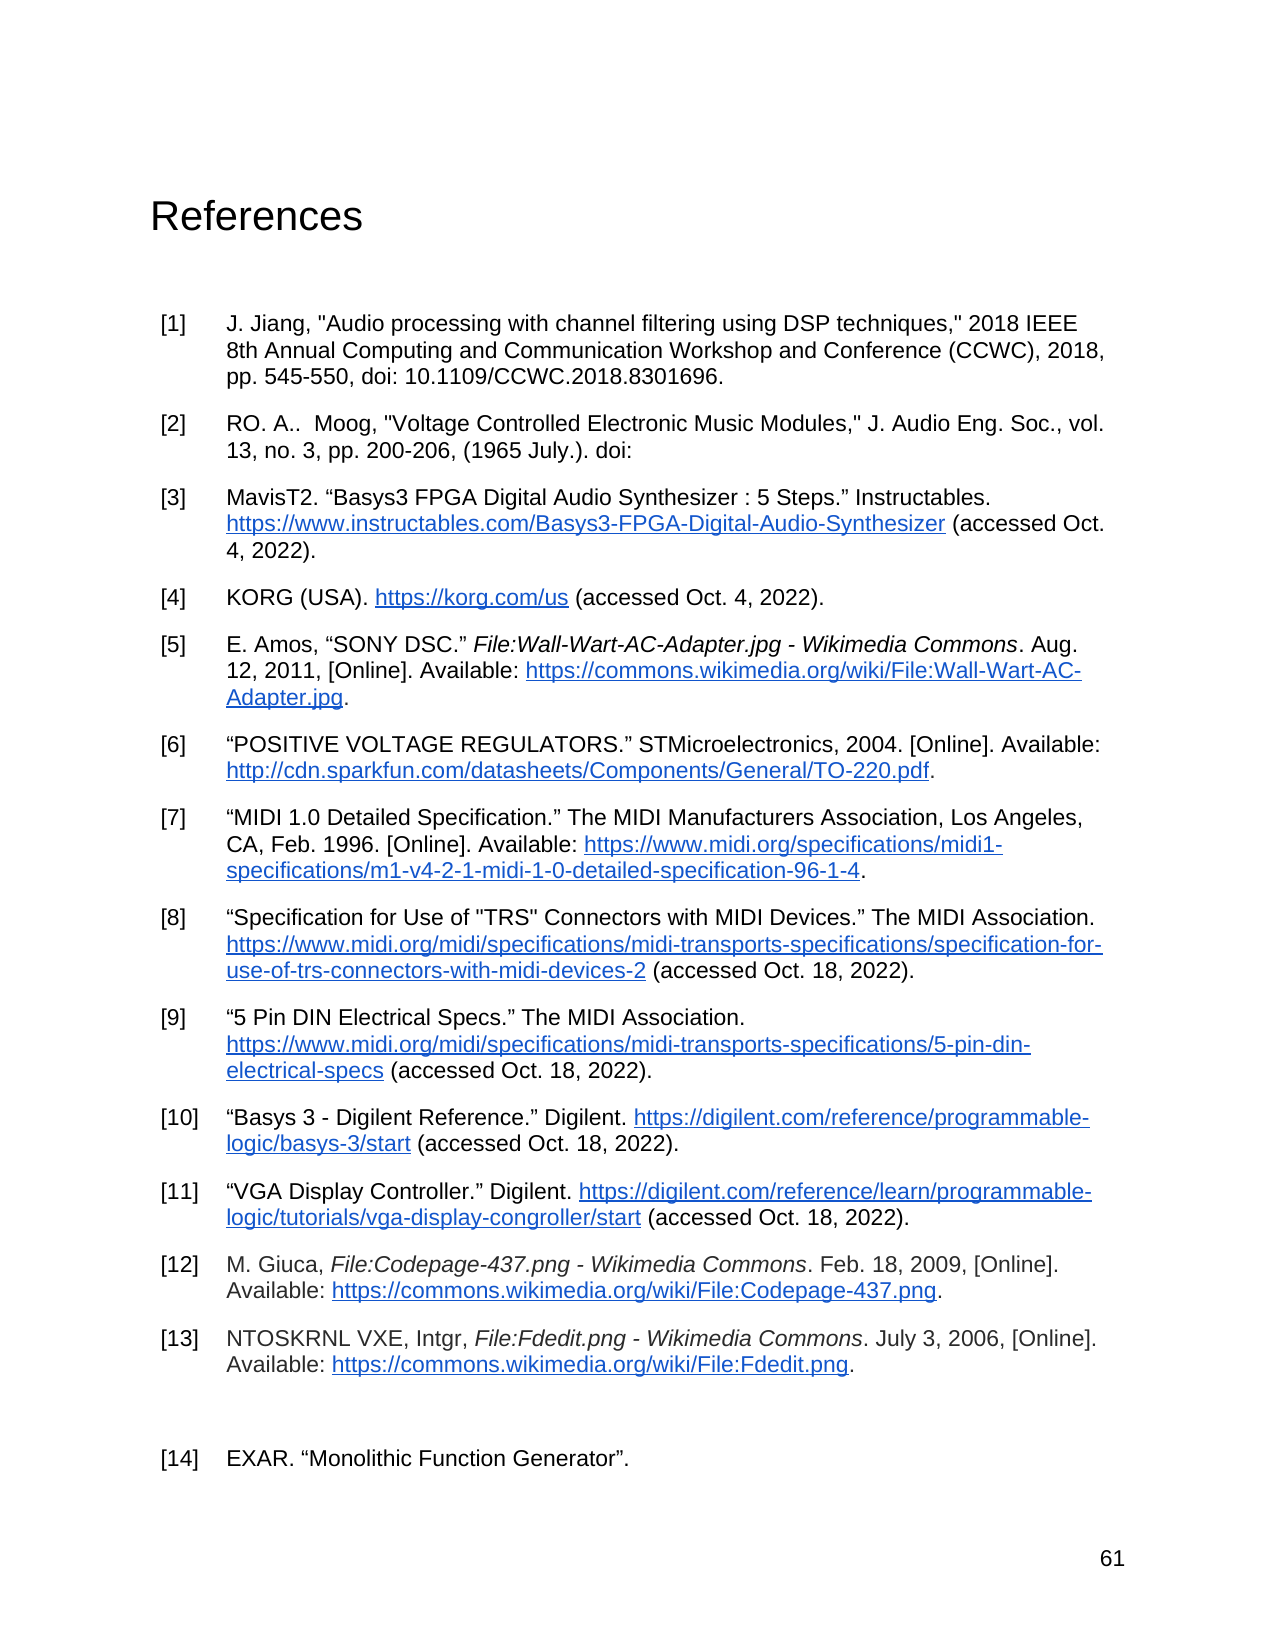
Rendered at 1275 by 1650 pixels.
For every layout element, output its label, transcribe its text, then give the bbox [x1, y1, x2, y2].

table_cell RO. A.. Moog, "Voltage Controlled Electronic Music Modules," J. Audio Eng. Soc., vol. 13, no. 3, pp. 200-206, (1965 July.). doi: [216, 400, 1125, 473]
subtitle References [150, 192, 1125, 239]
table_cell [12] [150, 1241, 216, 1314]
table_cell “MIDI 1.0 Detailed Specification.” The MIDI Manufacturers Association, Los Angeles, CA, Feb. 1996. [Online]. Available: https://www.midi.org/specifications/midi1-specifications/m1-v4-2-1-midi-1-0-detailed-specification-96-1-4. [216, 794, 1125, 894]
table_cell [10] [150, 1094, 216, 1167]
table_cell [13] [150, 1314, 216, 1388]
table_cell “Basys 3 - Digilent Reference.” Digilent. https://digilent.com/reference/programmable-logic/basys-3/start (accessed Oct. 18, 2022). [216, 1094, 1125, 1167]
table_cell [4] [150, 573, 216, 621]
table_cell [2] [150, 400, 216, 473]
table_cell [8] [150, 894, 216, 994]
table_cell E. Amos, “SONY DSC.” File:Wall-Wart-AC-Adapter.jpg - Wikimedia Commons. Aug. 12, 2011, [Online]. Available: https://commons.wikimedia.org/wiki/File:Wall-Wart-AC-Adapter.jpg. [216, 621, 1125, 720]
table_cell [11] [150, 1167, 216, 1241]
table_cell “Specification for Use of "TRS" Connectors with MIDI Devices.” The MIDI Association. https://www.midi.org/midi/specifications/midi-transports-specifications/specification-for-use-of-trs-connectors-with-midi-devices-2 (accessed Oct. 18, 2022). [216, 894, 1125, 994]
table_cell [9] [150, 994, 216, 1094]
table_header [1] [150, 300, 216, 400]
table_cell NTOSKRNL VXE, Intgr, File:Fdedit.png - Wikimedia Commons. July 3, 2006, [Online]. Available: https://commons.wikimedia.org/wiki/File:Fdedit.png. [216, 1314, 1125, 1388]
table_cell [216, 1388, 1125, 1435]
table_cell [6] [150, 720, 216, 794]
table_cell EXAR. “Monolithic Function Generator”. [216, 1435, 1125, 1482]
table_cell KORG (USA). https://korg.com/us (accessed Oct. 4, 2022). [216, 573, 1125, 621]
table_cell “POSITIVE VOLTAGE REGULATORS.” STMicroelectronics, 2004. [Online]. Available: http://cdn.sparkfun.com/datasheets/Components/General/TO-220.pdf. [216, 720, 1125, 794]
table_cell [3] [150, 474, 216, 573]
table_cell [150, 1388, 216, 1435]
table_cell MavisT2. “Basys3 FPGA Digital Audio Synthesizer : 5 Steps.” Instructables. https://www.instructables.com/Basys3-FPGA-Digital-Audio-Synthesizer (accessed Oct. 4, 2022). [216, 474, 1125, 573]
table_cell [14] [150, 1435, 216, 1482]
table_cell “VGA Display Controller.” Digilent. https://digilent.com/reference/learn/programmable-logic/tutorials/vga-display-congroller/start (accessed Oct. 18, 2022). [216, 1167, 1125, 1241]
table_cell [5] [150, 621, 216, 720]
table_header J. Jiang, "Audio processing with channel filtering using DSP techniques," 2018 IEEE 8th Annual Computing and Communication Workshop and Conference (CCWC), 2018, pp. 545-550, doi: 10.1109/CCWC.2018.8301696. [216, 300, 1125, 400]
table_cell “5 Pin DIN Electrical Specs.” The MIDI Association. https://www.midi.org/midi/specifications/midi-transports-specifications/5-pin-din-electrical-specs (accessed Oct. 18, 2022). [216, 994, 1125, 1094]
table_cell M. Giuca, File:Codepage-437.png - Wikimedia Commons. Feb. 18, 2009, [Online]. Available: https://commons.wikimedia.org/wiki/File:Codepage-437.png. [216, 1241, 1125, 1314]
table_cell [7] [150, 794, 216, 894]
